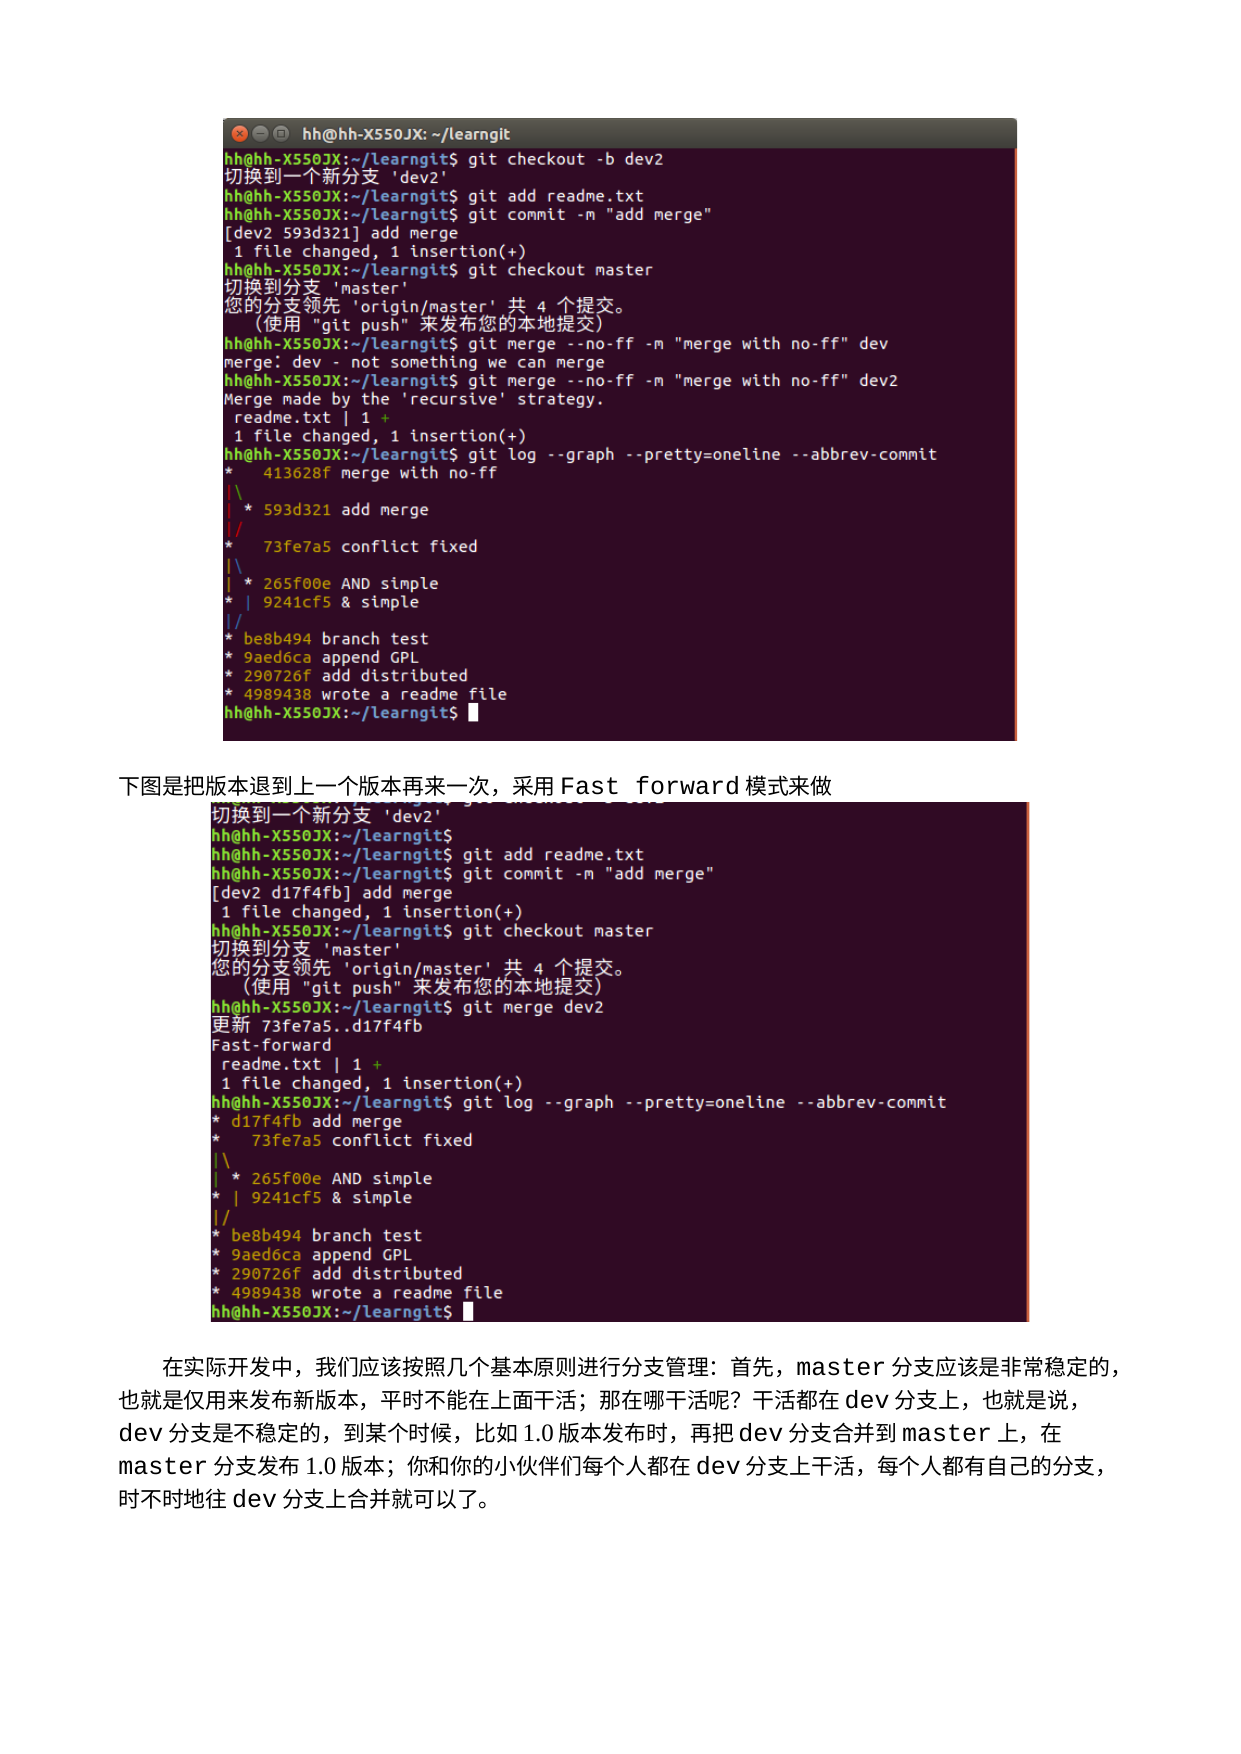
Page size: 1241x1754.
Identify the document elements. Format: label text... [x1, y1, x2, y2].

text 在实际开发中，我们应该按照几个基本原则进行分支管理：首先，master分支应该是非常稳定的，也就是仅用来发布新版本，平时不能在上面干活；那在哪干活呢？干活都在dev分支上，也就是说，dev分支是不稳定的，到某个时候，比如1.0版本发布时，再把dev分支合并到master上，在master分支发布1.0版本；你和你的小伙伴们每个人都在dev分支上干活，每个人都有自己的分支，时不时地往dev分支上合并就可以了。 [118, 1350, 1122, 1515]
picture [223, 118, 1018, 741]
text 下图是把版本退到上一个版本再来一次，采用Fast forward模式来做 [118, 769, 1122, 802]
picture [210, 802, 1030, 1322]
